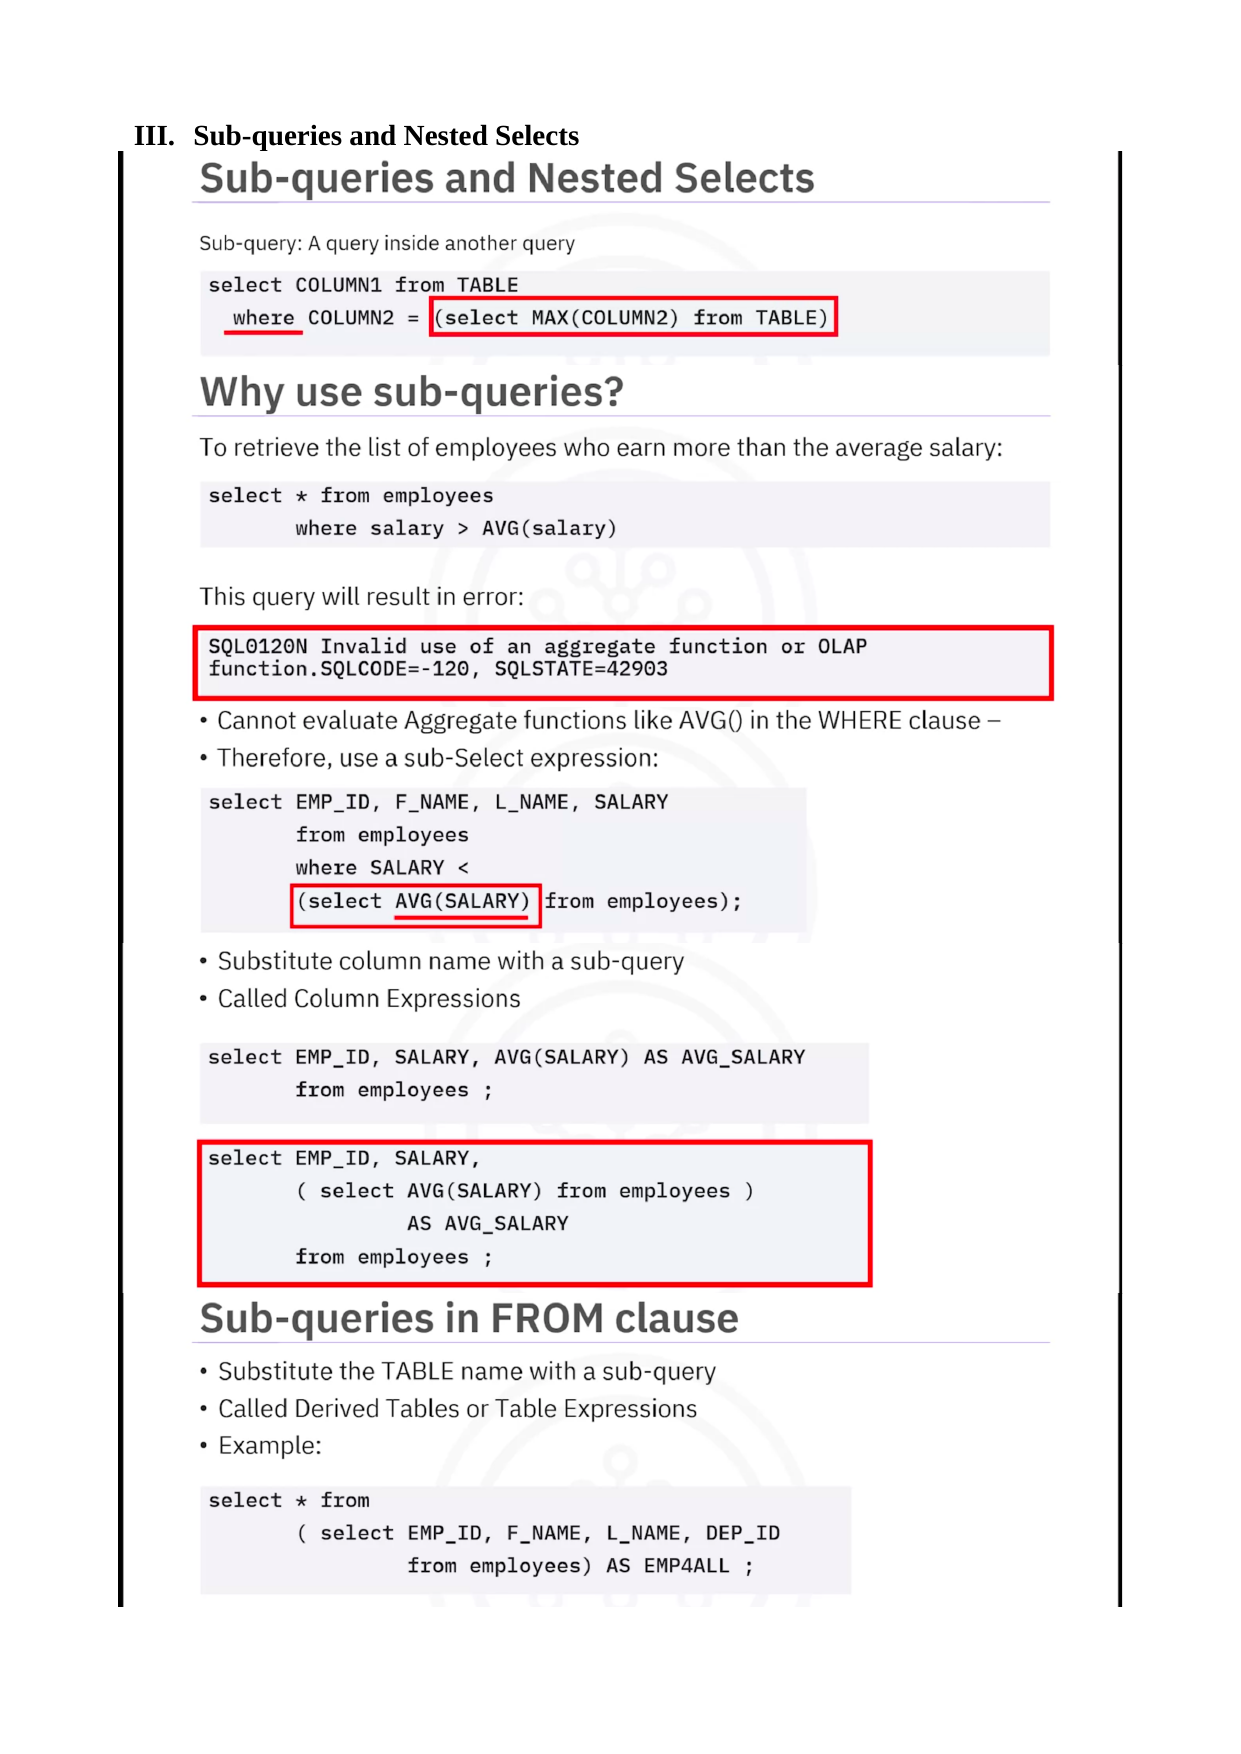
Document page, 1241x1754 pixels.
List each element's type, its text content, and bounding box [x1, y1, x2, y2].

picture [118, 151, 1123, 1607]
list Sub-queries and Nested Selects [175, 118, 1122, 151]
